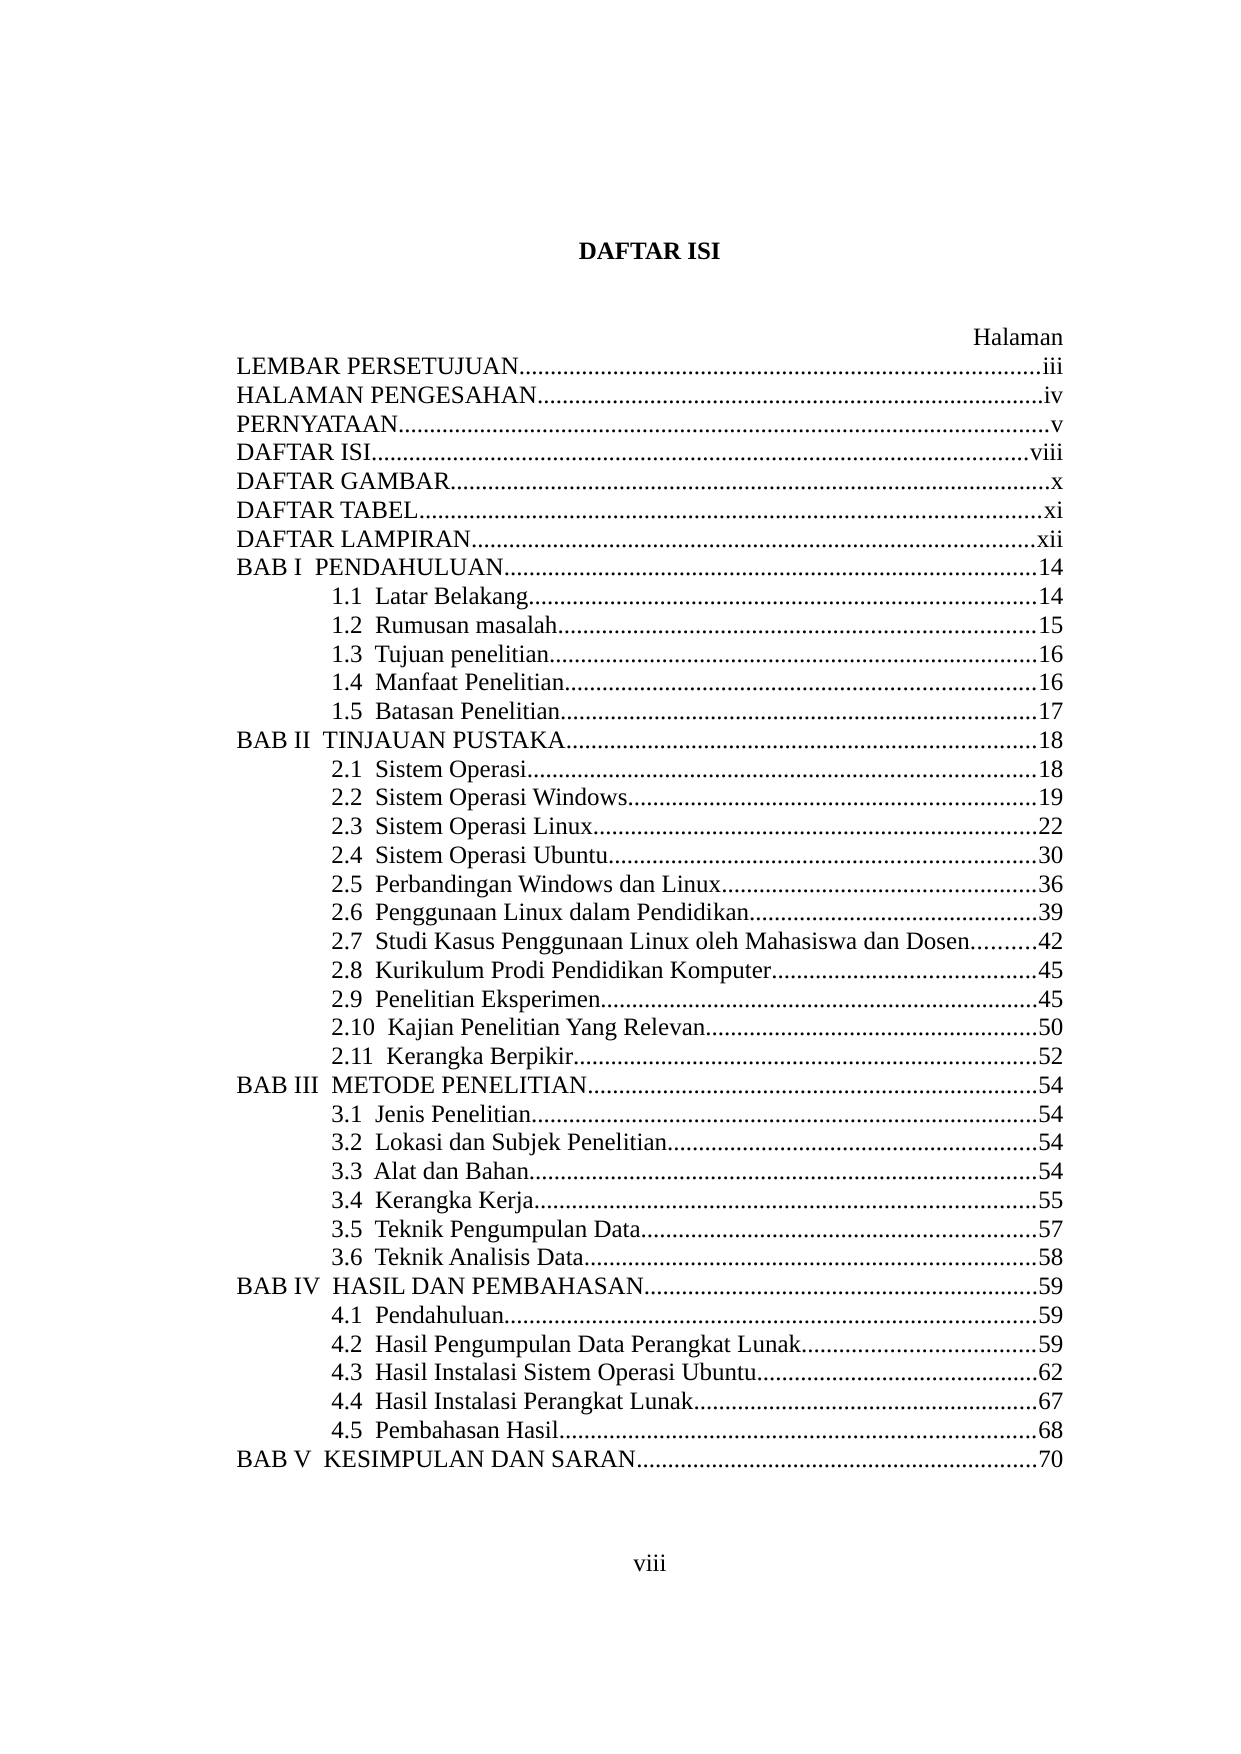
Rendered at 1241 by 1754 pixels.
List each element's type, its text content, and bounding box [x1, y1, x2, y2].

text 2.7 Studi Kasus Penggunaan Linux oleh Mahasiswa dan Dosen 42 [325, 926, 1063, 955]
text 3.4 Kerangka Kerja 55 [325, 1185, 1063, 1214]
text 1.2 Rumusan masalah 15 [325, 610, 1063, 639]
text 1.1 Latar Belakang 14 [325, 581, 1063, 610]
text DAFTAR GAMBAR x [236, 466, 1063, 495]
text PERNYATAAN v [236, 409, 1063, 437]
text 2.8 Kurikulum Prodi Pendidikan Komputer 45 [325, 955, 1063, 984]
text 4.1 Pendahuluan 59 [325, 1300, 1063, 1329]
text 3.1 Jenis Penelitian 54 [325, 1099, 1063, 1127]
text DAFTAR ISI viii [236, 437, 1063, 466]
text BAB II TINJAUAN PUSTAKA 18 [236, 725, 1063, 754]
text DAFTAR LAMPIRAN xii [236, 524, 1063, 552]
text 2.4 Sistem Operasi Ubuntu 30 [325, 840, 1063, 869]
text BAB I PENDAHULUAN 14 [236, 552, 1063, 581]
text 4.4 Hasil Instalasi Perangkat Lunak 67 [325, 1386, 1063, 1415]
text BAB III METODE PENELITIAN 54 [236, 1070, 1063, 1099]
text 2.3 Sistem Operasi Linux 22 [325, 811, 1063, 840]
text 2.10 Kajian Penelitian Yang Relevan 50 [325, 1012, 1063, 1041]
text 2.2 Sistem Operasi Windows 19 [325, 782, 1063, 811]
text BAB IV HASIL DAN PEMBAHASAN 59 [236, 1271, 1063, 1300]
text 4.3 Hasil Instalasi Sistem Operasi Ubuntu 62 [325, 1357, 1063, 1386]
text 2.11 Kerangka Berpikir 52 [325, 1041, 1063, 1070]
text 3.2 Lokasi dan Subjek Penelitian 54 [325, 1127, 1063, 1156]
text LEMBAR PERSETUJUAN iii [236, 351, 1063, 380]
text HALAMAN PENGESAHAN iv [236, 380, 1063, 409]
text 2.5 Perbandingan Windows dan Linux 36 [325, 869, 1063, 897]
text 1.4 Manfaat Penelitian 16 [325, 667, 1063, 696]
text BAB V KESIMPULAN DAN SARAN 70 [236, 1444, 1063, 1472]
text 2.1 Sistem Operasi 18 [325, 754, 1063, 782]
text 4.2 Hasil Pengumpulan Data Perangkat Lunak 59 [325, 1329, 1063, 1357]
text 2.9 Penelitian Eksperimen 45 [325, 984, 1063, 1012]
text 3.3 Alat dan Bahan 54 [325, 1156, 1063, 1185]
text 3.5 Teknik Pengumpulan Data 57 [325, 1214, 1063, 1242]
text 4.5 Pembahasan Hasil 68 [325, 1415, 1063, 1444]
table_header Halaman [650, 323, 1063, 351]
subtitle DAFTAR ISI [236, 236, 1063, 265]
text 1.5 Batasan Penelitian 17 [325, 696, 1063, 725]
table_header [236, 323, 649, 351]
text 3.6 Teknik Analisis Data 58 [325, 1242, 1063, 1271]
text DAFTAR TABEL xi [236, 495, 1063, 524]
text 1.3 Tujuan penelitian 16 [325, 639, 1063, 667]
text 2.6 Penggunaan Linux dalam Pendidikan 39 [325, 897, 1063, 926]
